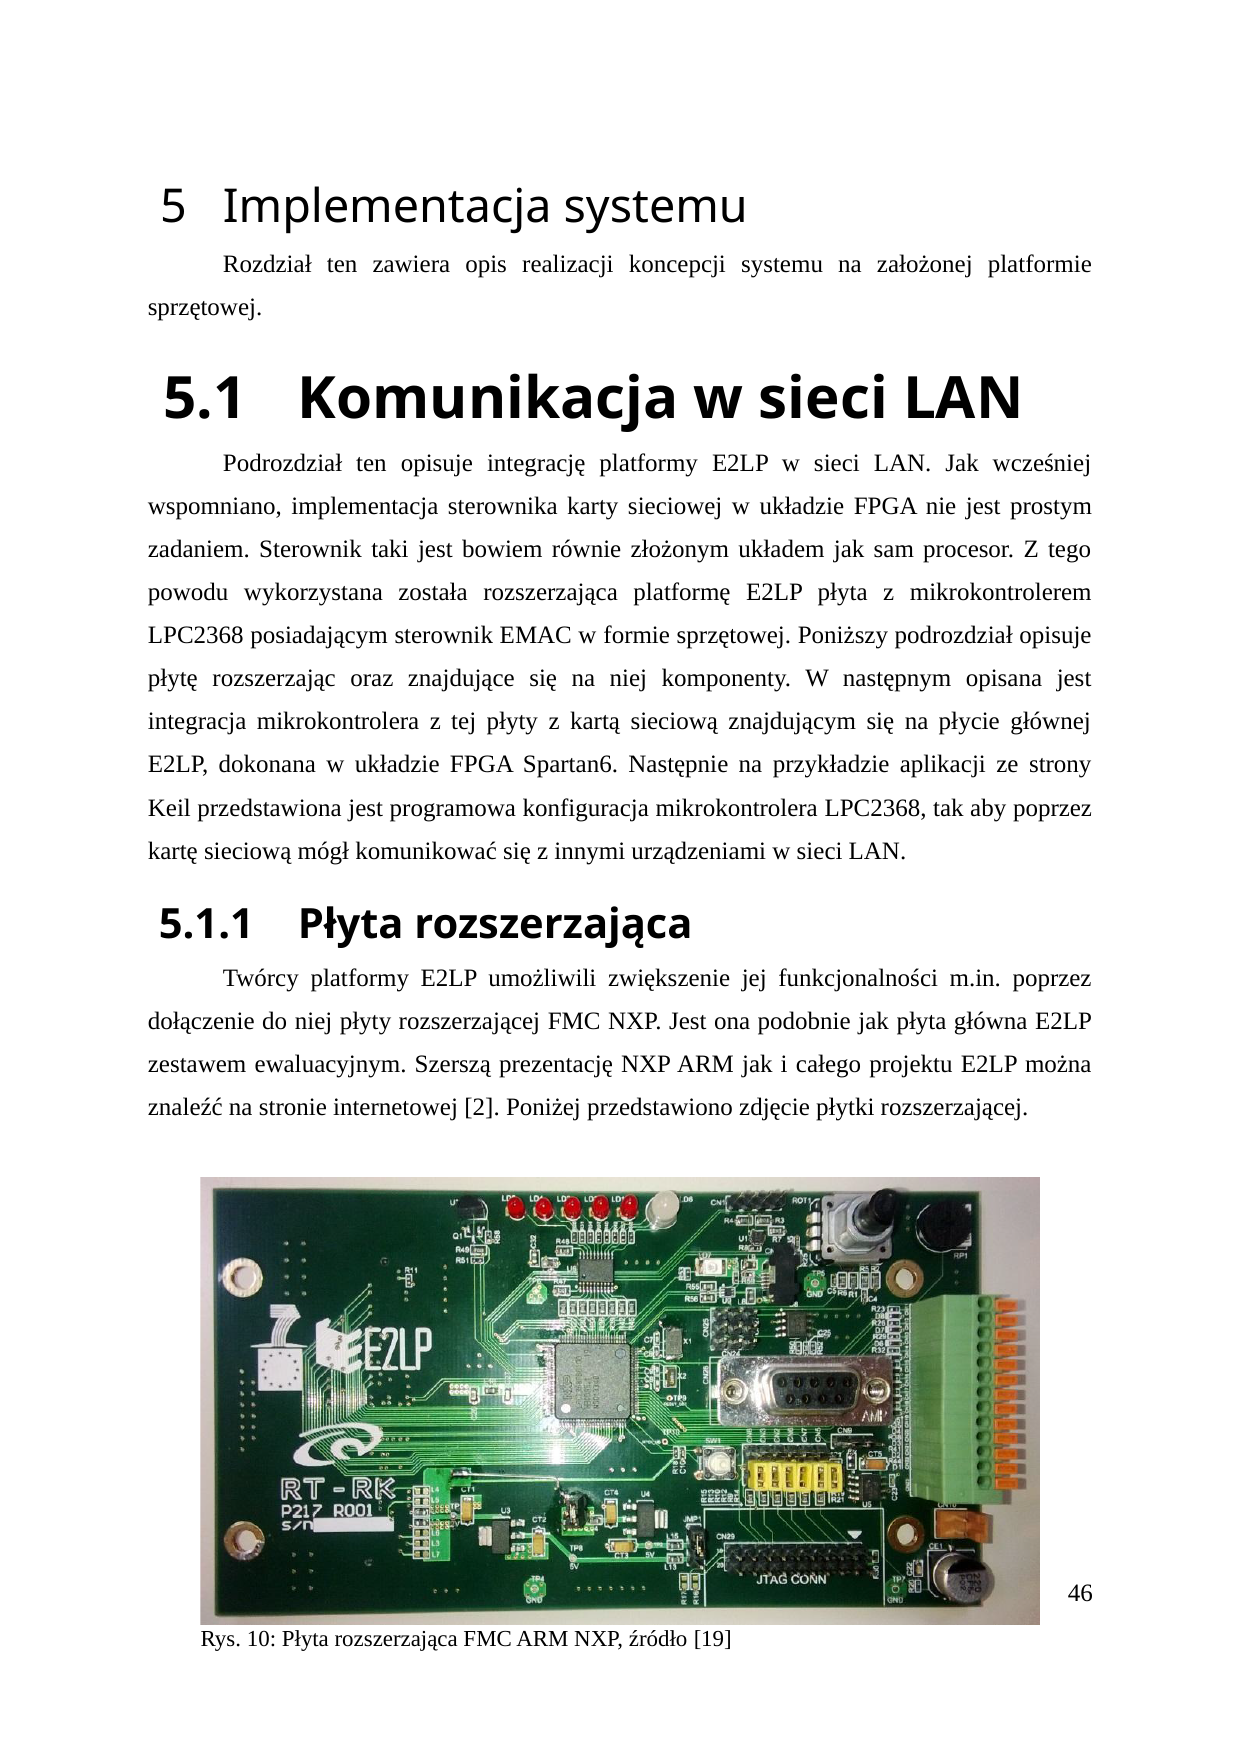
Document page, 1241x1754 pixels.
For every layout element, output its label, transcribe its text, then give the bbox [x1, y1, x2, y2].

picture [200, 1177, 1040, 1625]
text Twórcy platformy E2LP umożliwili zwiększenie jej funkcjonalności m.in. poprzez dołączenie do niej płyty rozszerzającej FMC NXP. Jest ona podobnie jak płyta główna E2LP zestawem ewaluacyjnym. Szerszą prezentację NXP ARM jak i całego projektu E2LP można znaleźć na stronie internetowej [2]. Poniżej przedstawiono zdjęcie płytki rozszerzającej. [148, 963, 1093, 1121]
subtitle Komunikacja w sieci LAN [148, 356, 1093, 435]
text Rozdział ten zawiera opis realizacji koncepcji systemu na założonej platformie sprzętowej. [148, 249, 1093, 321]
subtitle Płyta rozszerzająca [148, 893, 1093, 950]
text Rys. 10: Płyta rozszerzająca FMC ARM NXP, źródło [19] [200, 1625, 1040, 1651]
text Podrozdział ten opisuje integrację platformy E2LP w sieci LAN. Jak wcześniej wspomniano, implementacja sterownika karty sieciowej w układzie FPGA nie jest prostym zadaniem. Sterownik taki jest bowiem równie złożonym układem jak sam procesor. Z tego powodu wykorzystana została rozszerzająca platformę E2LP płyta z mikrokontrolerem LPC2368 posiadającym sterownik EMAC w formie sprzętowej. Poniższy podrozdział opisuje płytę rozszerzając oraz znajdujące się na niej komponenty. W następnym opisana jest integracja mikrokontrolera z tej płyty z kartą sieciową znajdującym się na płycie głównej E2LP, dokonana w układzie FPGA Spartan6. Następnie na przykładzie aplikacji ze strony Keil przedstawiona jest programowa konfiguracja mikrokontrolera LPC2368, tak aby poprzez kartę sieciową mógł komunikować się z innymi urządzeniami w sieci LAN. [148, 448, 1093, 864]
subtitle Implementacja systemu [148, 173, 1093, 236]
